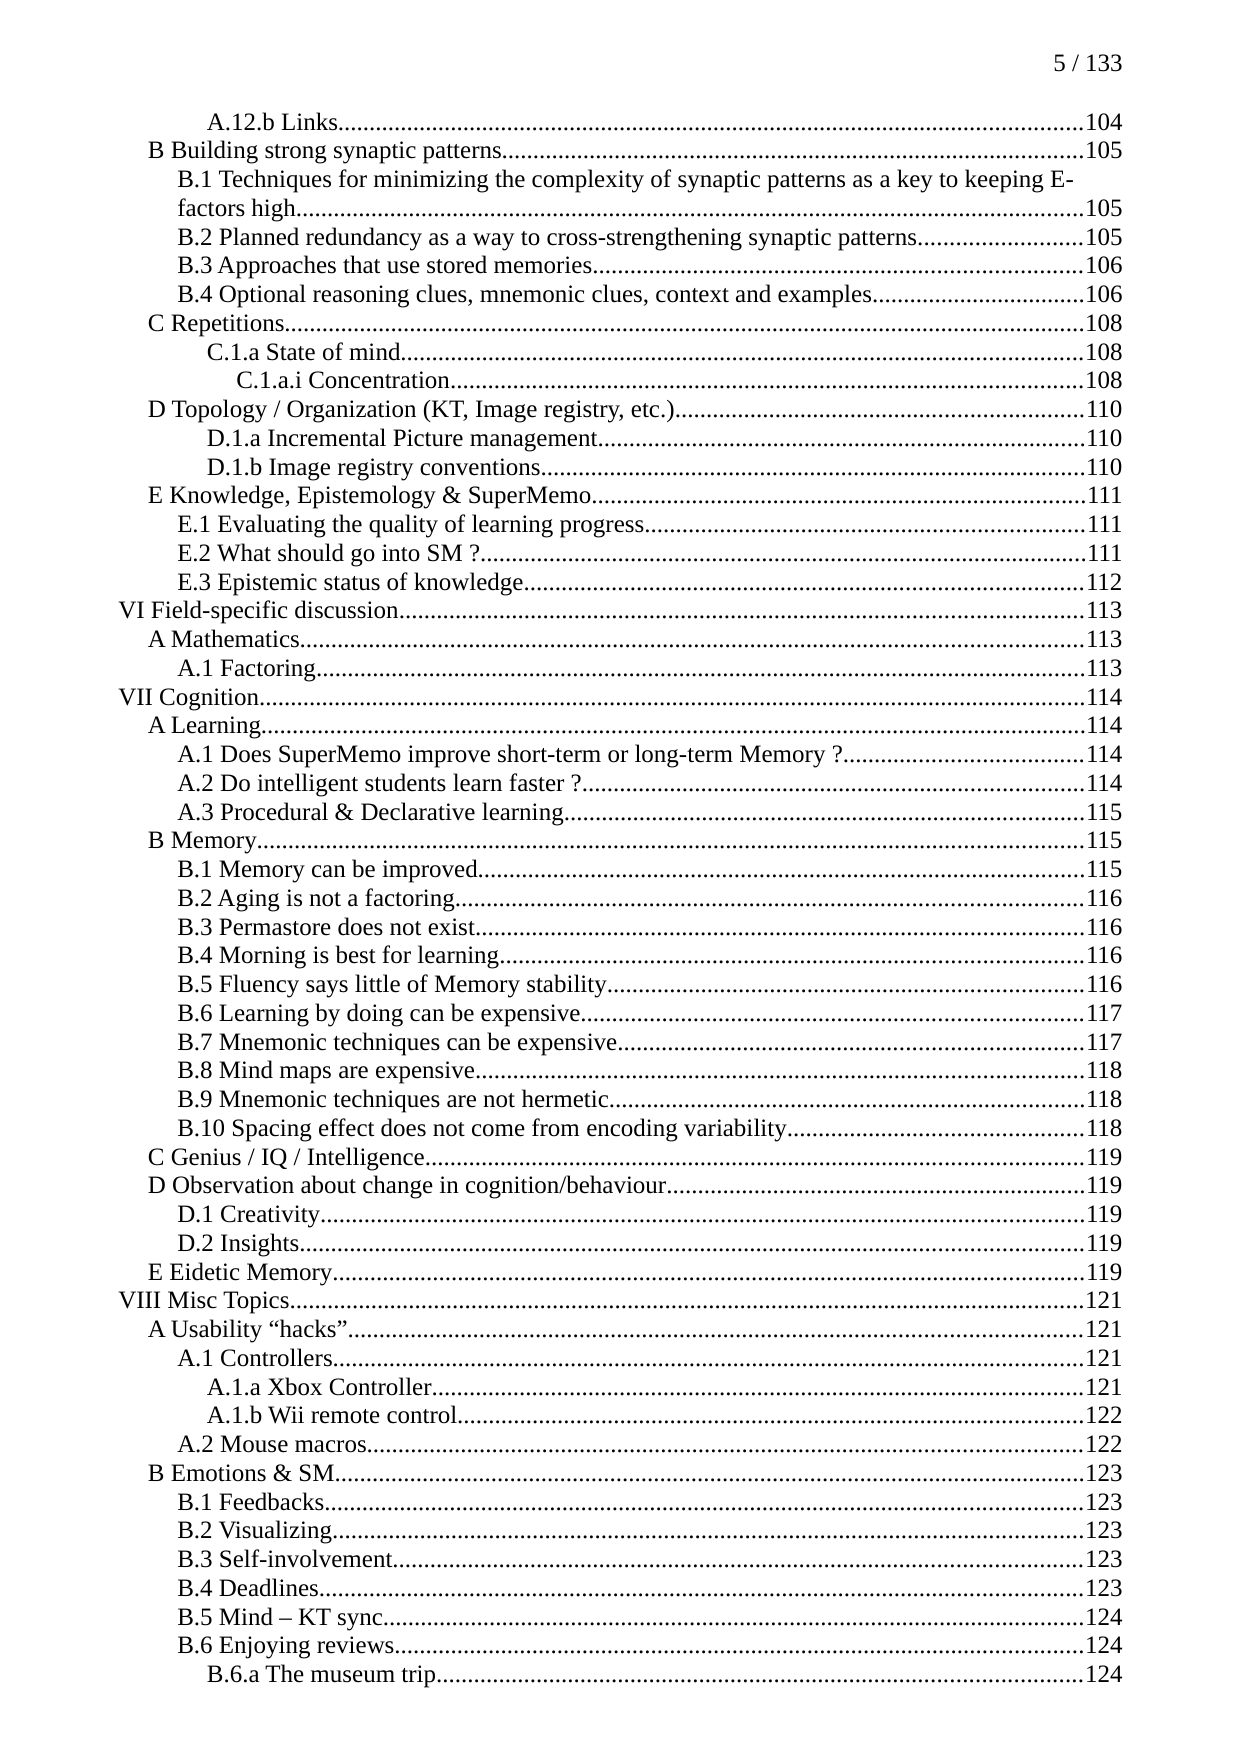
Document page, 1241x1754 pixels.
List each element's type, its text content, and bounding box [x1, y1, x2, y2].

text B.5 Fluency says little of Memory stability 116 [177, 969, 1122, 998]
text B.5 Mind – KT sync 124 [177, 1602, 1122, 1631]
text A.1 Does SuperMemo improve short-term or long-term Memory ? 114 [177, 739, 1122, 768]
text A.1.b Wii remote control 122 [207, 1401, 1122, 1429]
text D Topology / Organization (KT, Image registry, etc.) 110 [148, 394, 1122, 423]
text A Learning 114 [148, 711, 1122, 739]
text D.1.a Incremental Picture management 110 [207, 423, 1122, 452]
text VI Field-specific discussion 113 [118, 596, 1122, 624]
text B Building strong synaptic patterns 105 [148, 136, 1122, 164]
text A Usability “hacks” 121 [148, 1314, 1122, 1343]
text B.7 Mnemonic techniques can be expensive 117 [177, 1027, 1122, 1056]
text VIII Misc Topics 121 [118, 1286, 1122, 1314]
text A.2 Do intelligent students learn faster ? 114 [177, 768, 1122, 797]
text B.3 Approaches that use stored memories 106 [177, 251, 1122, 279]
text E.1 Evaluating the quality of learning progress 111 [177, 509, 1122, 538]
text B.10 Spacing effect does not come from encoding variability 118 [177, 1113, 1122, 1142]
text A.12.b Links 104 [207, 107, 1122, 136]
text C Repetitions 108 [148, 308, 1122, 337]
text B.3 Self-involvement 123 [177, 1544, 1122, 1573]
text B.6.a The museum trip 124 [207, 1659, 1122, 1688]
text VII Cognition 114 [118, 682, 1122, 711]
text B Memory 115 [148, 826, 1122, 854]
text B.2 Visualizing 123 [177, 1516, 1122, 1544]
text B.4 Deadlines 123 [177, 1573, 1122, 1602]
text E.3 Epistemic status of knowledge 112 [177, 567, 1122, 596]
text B.6 Learning by doing can be expensive 117 [177, 998, 1122, 1027]
text D.2 Insights 119 [177, 1228, 1122, 1257]
text C Genius / IQ / Intelligence 119 [148, 1142, 1122, 1171]
text A.3 Procedural & Declarative learning 115 [177, 797, 1122, 826]
text B.1 Feedbacks 123 [177, 1487, 1122, 1516]
text D.1 Creativity 119 [177, 1199, 1122, 1228]
text B.4 Morning is best for learning 116 [177, 941, 1122, 969]
text B.4 Optional reasoning clues, mnemonic clues, context and examples 106 [177, 279, 1122, 308]
text A.1.a Xbox Controller 121 [207, 1372, 1122, 1401]
text C.1.a State of mind 108 [207, 337, 1122, 366]
text A.1 Controllers 121 [177, 1343, 1122, 1372]
text D Observation about change in cognition/behaviour 119 [148, 1171, 1122, 1199]
text E Knowledge, Epistemology & SuperMemo 111 [148, 481, 1122, 509]
text B.2 Aging is not a factoring 116 [177, 883, 1122, 912]
text B.9 Mnemonic techniques are not hermetic 118 [177, 1084, 1122, 1113]
text A.1 Factoring 113 [177, 653, 1122, 682]
text A.2 Mouse macros 122 [177, 1429, 1122, 1458]
text E.2 What should go into SM ? 111 [177, 538, 1122, 567]
text B Emotions & SM 123 [148, 1458, 1122, 1487]
text B.6 Enjoying reviews 124 [177, 1631, 1122, 1659]
text B.8 Mind maps are expensive 118 [177, 1056, 1122, 1084]
text B.2 Planned redundancy as a way to cross-strengthening synaptic patterns 105 [177, 222, 1122, 251]
text B.1 Memory can be improved 115 [177, 854, 1122, 883]
text A Mathematics 113 [148, 624, 1122, 653]
text D.1.b Image registry conventions 110 [207, 452, 1122, 481]
text B.1 Techniques for minimizing the complexity of synaptic patterns as a key to keeping E-factors high 105 [177, 164, 1122, 222]
text B.3 Permastore does not exist 116 [177, 912, 1122, 941]
text E Eidetic Memory 119 [148, 1257, 1122, 1286]
text C.1.a.i Concentration 108 [236, 366, 1122, 394]
